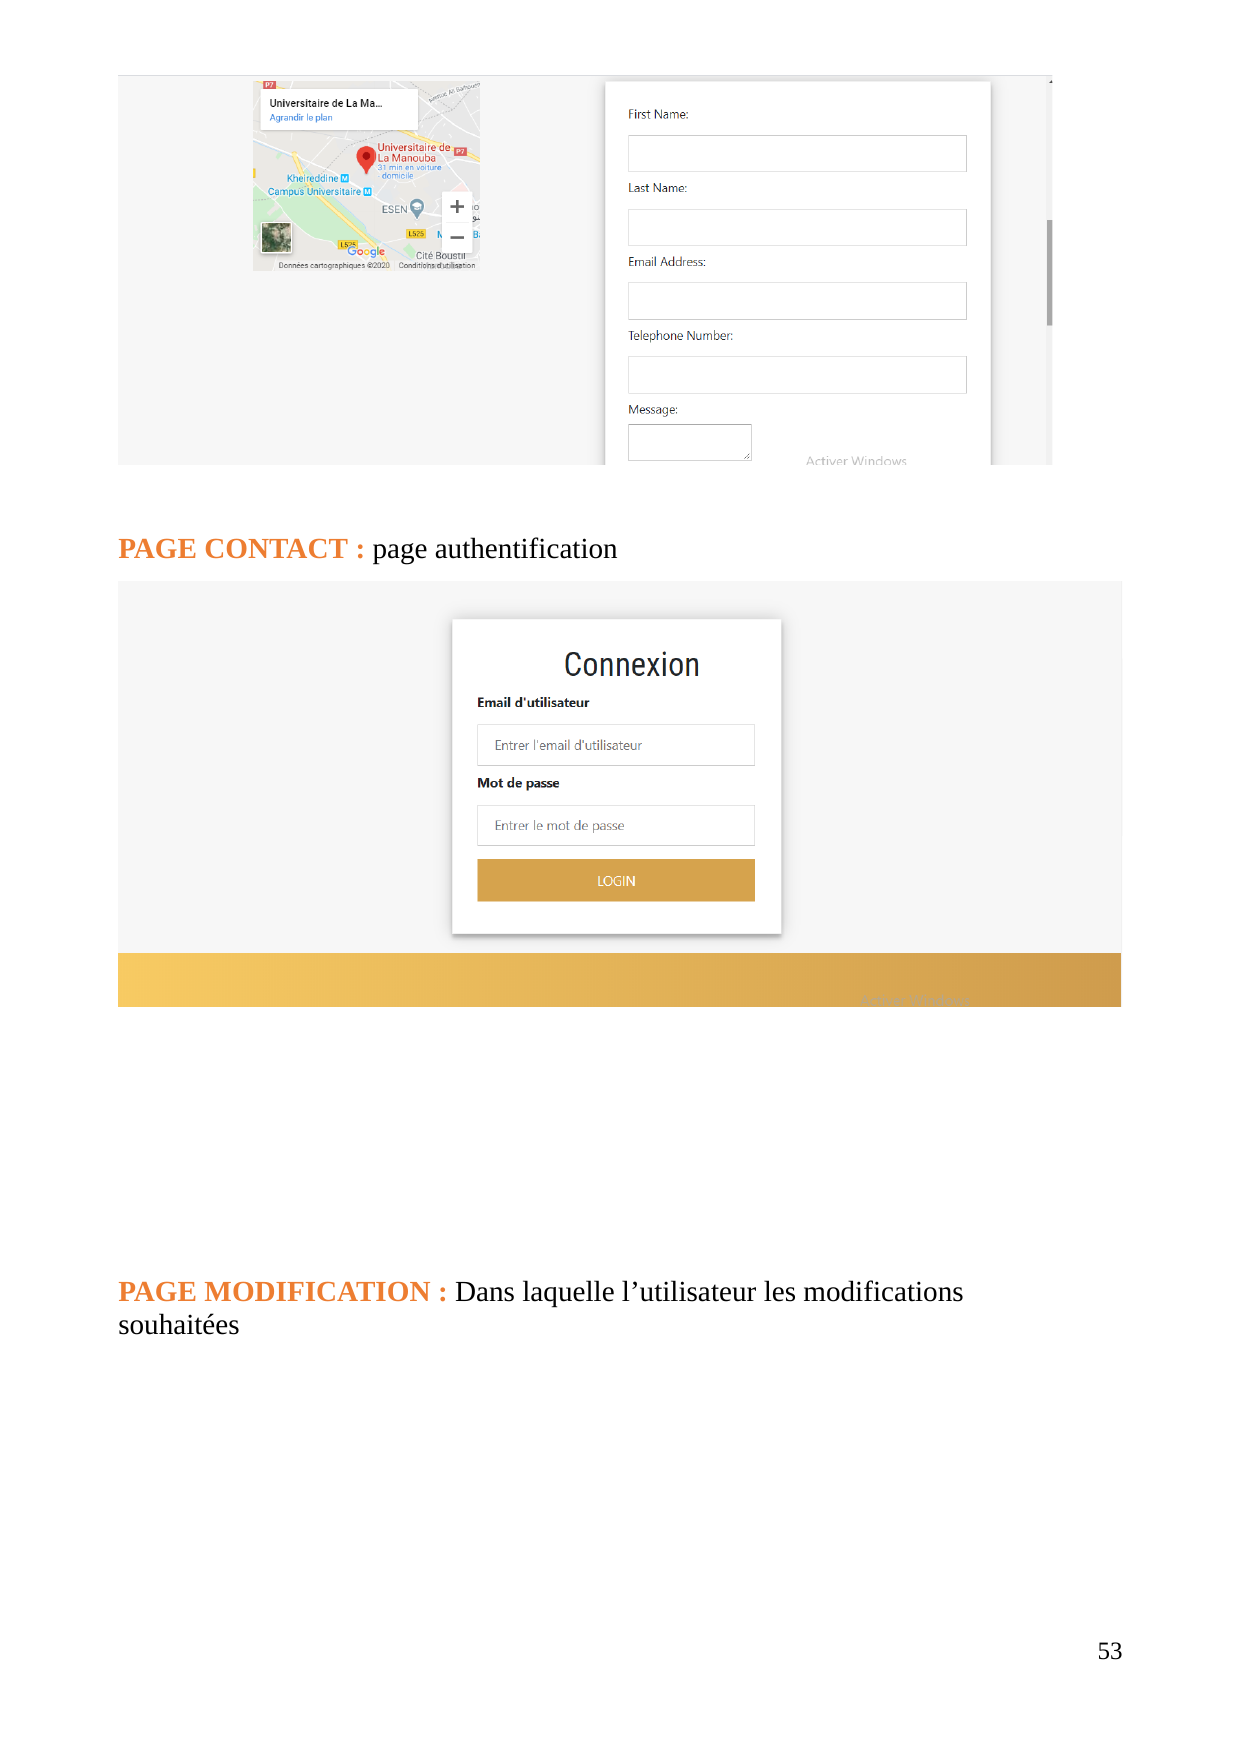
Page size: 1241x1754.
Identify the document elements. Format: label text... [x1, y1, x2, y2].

picture [118, 581, 1123, 1007]
list PAGE CONTACT : page authentification [118, 531, 1078, 565]
list PAGE MODIFICATION : Dans laquelle l’utilisateur les modifications souhaitées [118, 1274, 1078, 1341]
picture [118, 75, 1053, 465]
